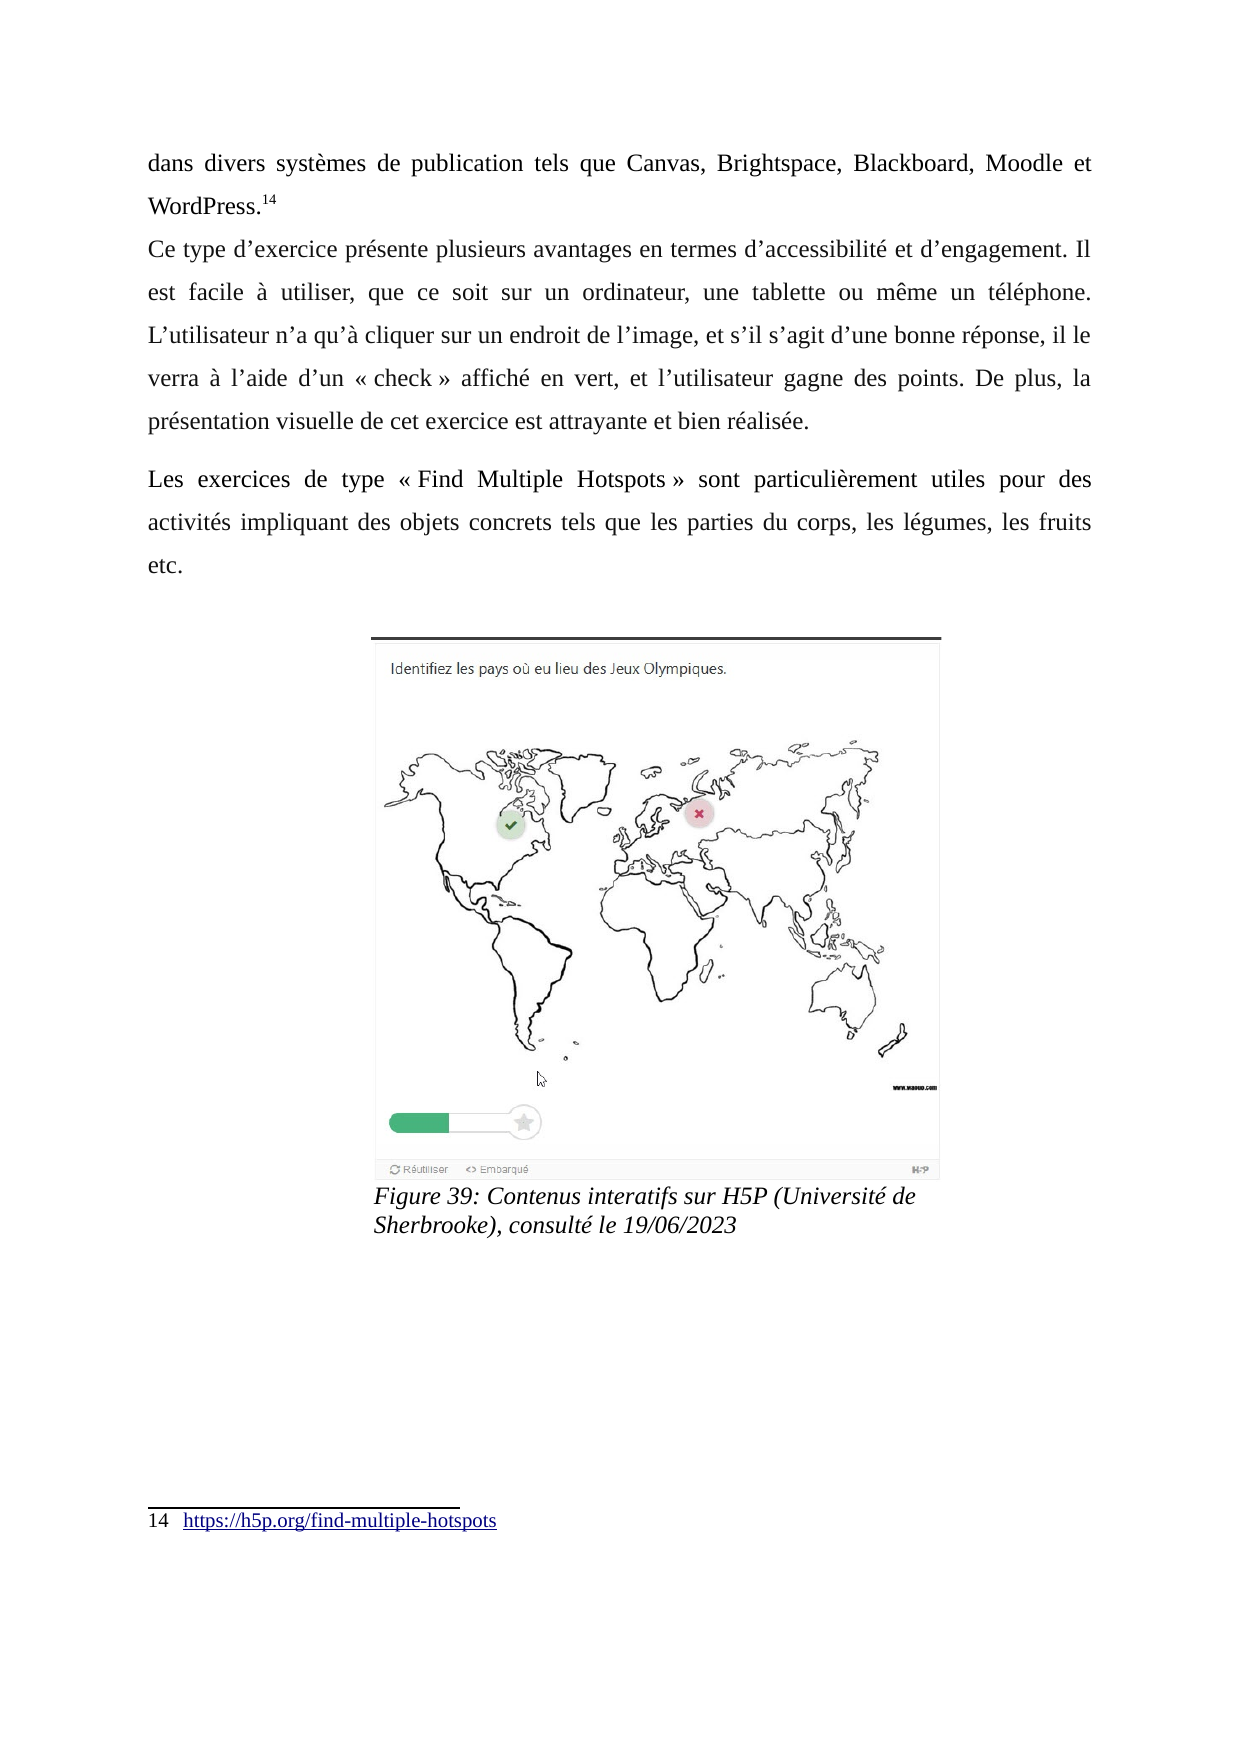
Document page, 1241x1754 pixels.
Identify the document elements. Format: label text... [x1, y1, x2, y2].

text https://h5p.org/find-multiple-hotspots [148, 1508, 1092, 1532]
text dans divers systèmes de publication tels que Canvas, Brightspace, Blackboard, Moodle et WordPress. [148, 148, 1092, 219]
text Figure 33: Contenus interatifs sur H5P (Université de Sherbrooke), consulté le 19/06/2023 [374, 1182, 939, 1239]
text Ce type d’exercice présente plusieurs avantages en termes d’accessibilité et d’engagement. Il est facile à utiliser, que ce soit sur un ordinateur, une tablette ou même un téléphone. L’utilisateur n’a qu’à cliquer sur un endroit de l’image, et s’il s’agit d’une bonne réponse, il le verra à l’aide d’un « check » affiché en vert, et l’utilisateur gagne des points. De plus, la présentation visuelle de cet exercice est attrayante et bien réalisée. [148, 234, 1092, 435]
picture [371, 637, 942, 1182]
text Les exercices de type « Find Multiple Hotspots » sont particulièrement utiles pour des activités impliquant des objets concrets tels que les parties du corps, les légumes, les fruits etc. [148, 464, 1092, 579]
